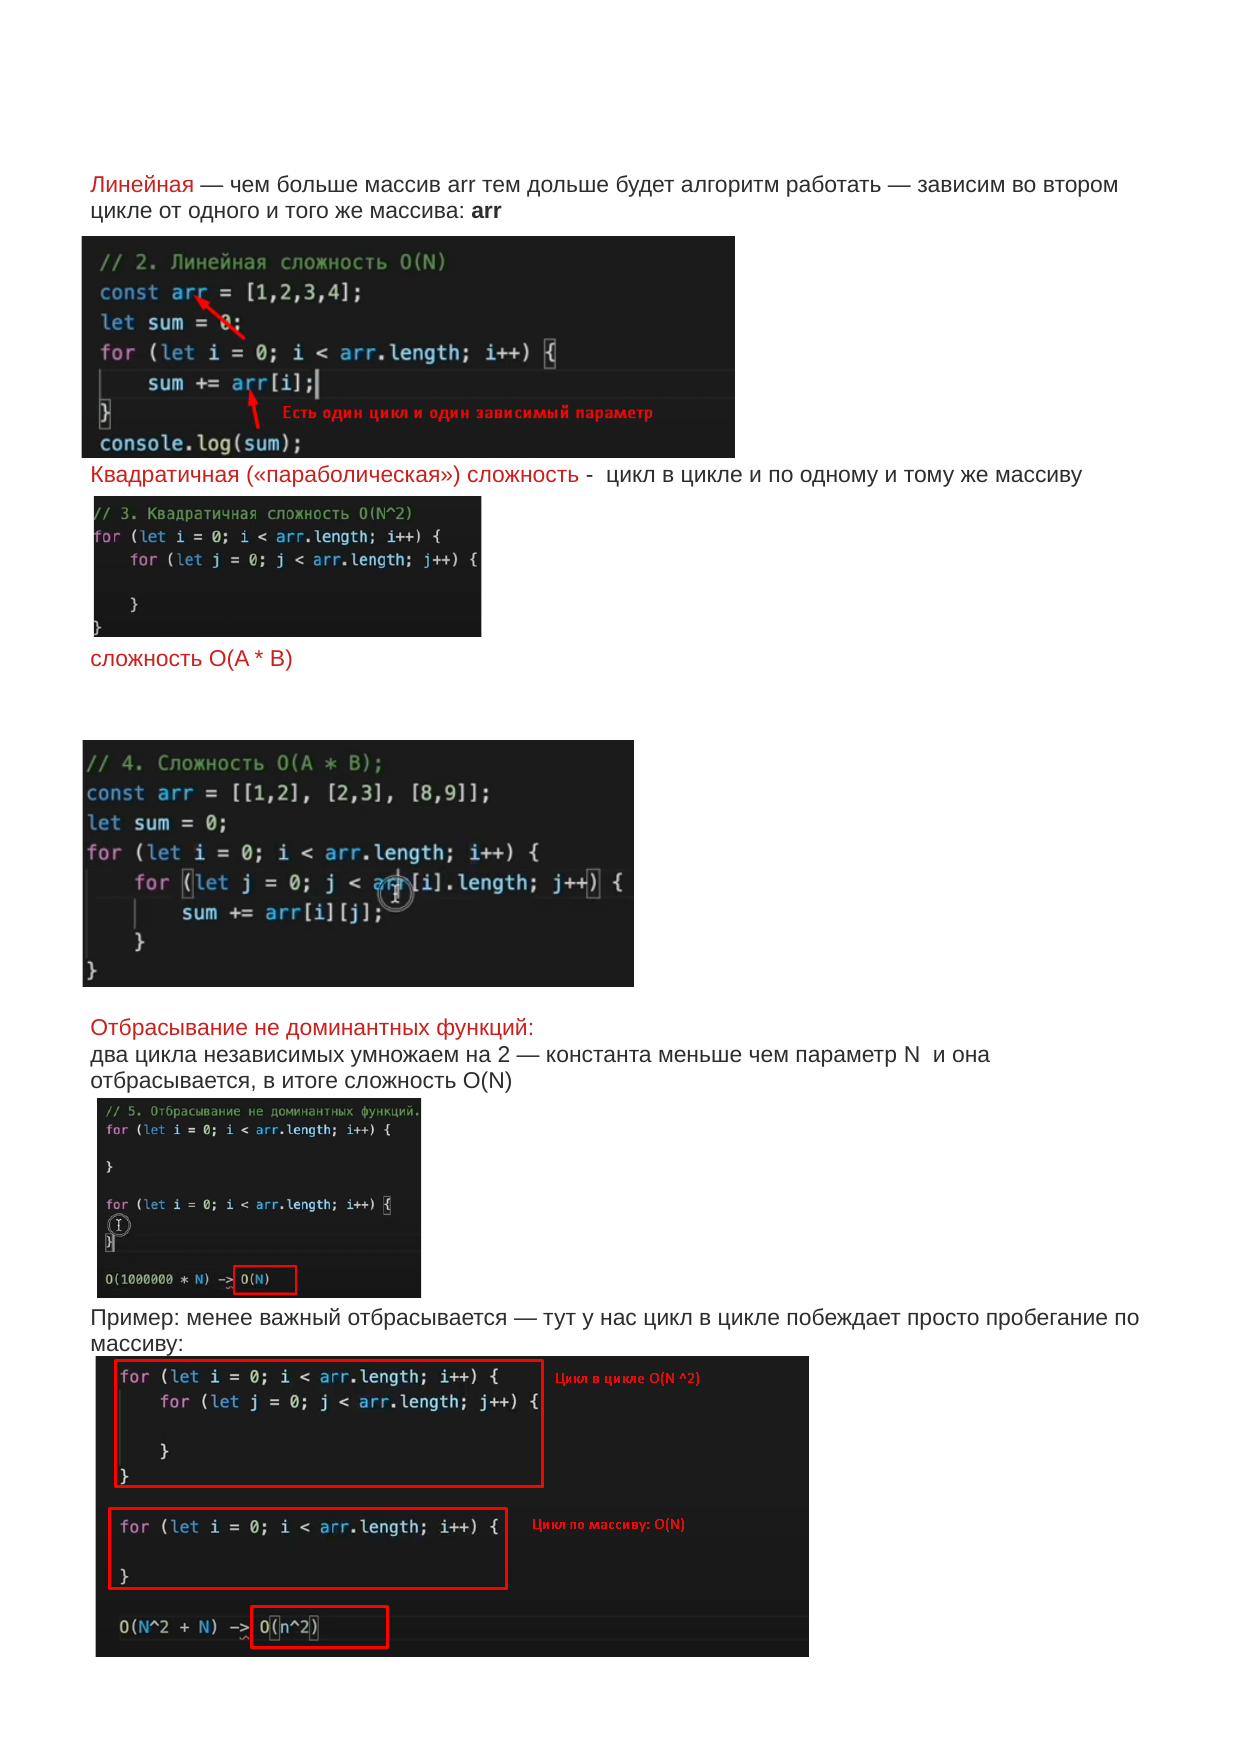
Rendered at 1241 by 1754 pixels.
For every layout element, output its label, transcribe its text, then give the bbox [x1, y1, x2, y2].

text сложность O(A * B) [90, 645, 1150, 672]
text два цикла независимых умножаем на 2 — константа меньше чем параметр N и она отбрасывается, в итоге сложность O(N) [90, 1041, 1150, 1093]
picture [82, 740, 634, 987]
text Линейная — чем больше массив arr тем дольше будет алгоритм работать — зависим во втором цикле от одного и того же массива: arr [90, 171, 1150, 223]
picture [95, 1356, 809, 1657]
text Пример: менее важный отбрасывается — тут у нас цикл в цикле побеждает просто пробегание по массиву: [90, 1304, 1150, 1357]
picture [97, 1098, 422, 1298]
picture [81, 236, 735, 458]
picture [93, 496, 482, 637]
text Отбрасывание не доминантных функций: [90, 1014, 1150, 1041]
text Квадратичная («параболическая») сложность - цикл в цикле и по одному и тому же массиву [90, 461, 1150, 487]
